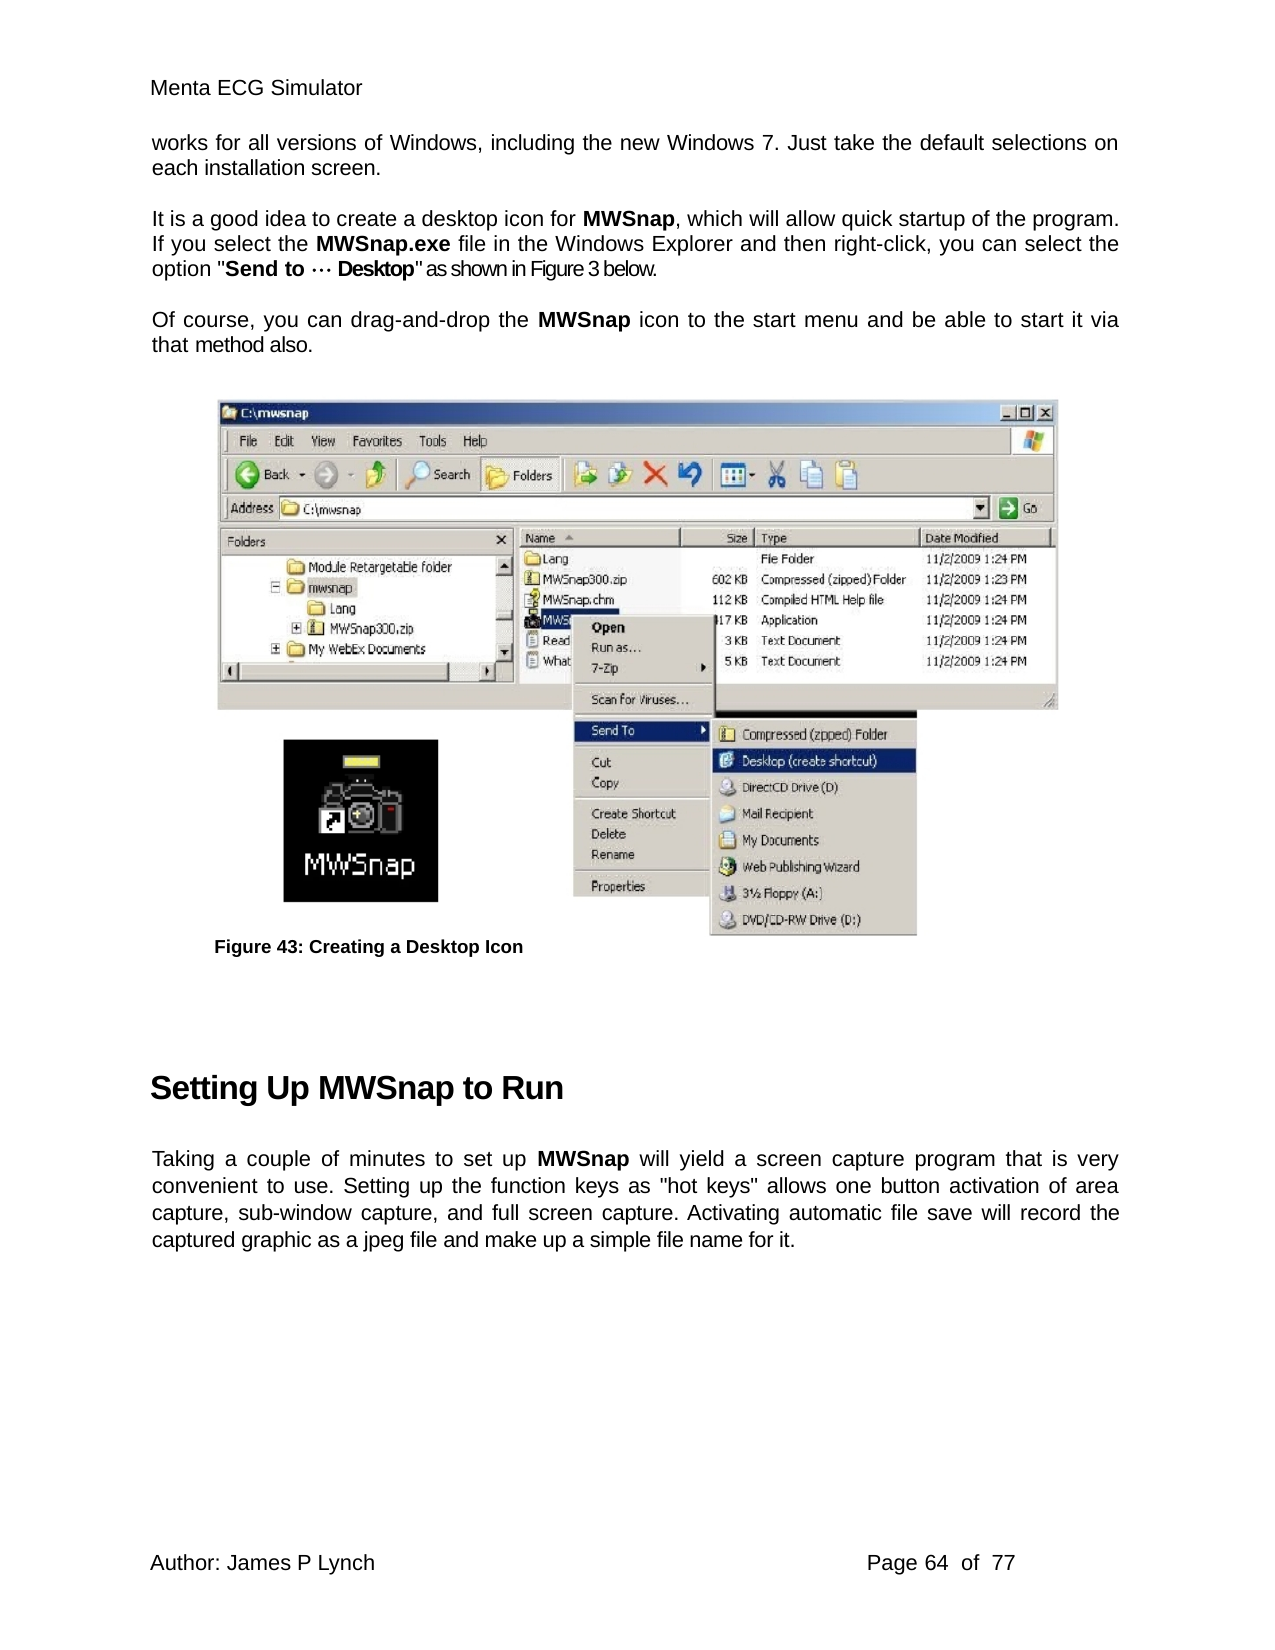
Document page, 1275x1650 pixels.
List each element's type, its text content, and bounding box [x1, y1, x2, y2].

picture [214, 395, 1060, 937]
text Of course, you can drag-and-drop the MWSnap icon to the start menu and be able to start it via that method also. [152, 307, 1120, 358]
text works for all versions of Windows, including the new Windows 7. Just take the default selections on each installation screen. [152, 130, 1120, 181]
text Figure : Creating a Desktop Icon [214, 937, 1059, 958]
text It is a good idea to create a desktop icon for MWSnap, which will allow quick startup of the program. If you select the MWSnap.exe file in the Windows Explorer and then right-click, you can select the option "Send to ¼ Desktop" as shown in Figure 3 below. [152, 206, 1121, 281]
text Taking a couple of minutes to set up MWSnap will yield a screen capture program that is very convenient to use. Setting up the function keys as "hot keys" allows one button activation of area capture, sub-window capture, and full screen capture. Activating automatic file save will record the captured graphic as a jpeg file and make up a simple file name for it. [152, 1145, 1120, 1253]
text Setting Up MWSnap to Run [150, 1070, 576, 1107]
